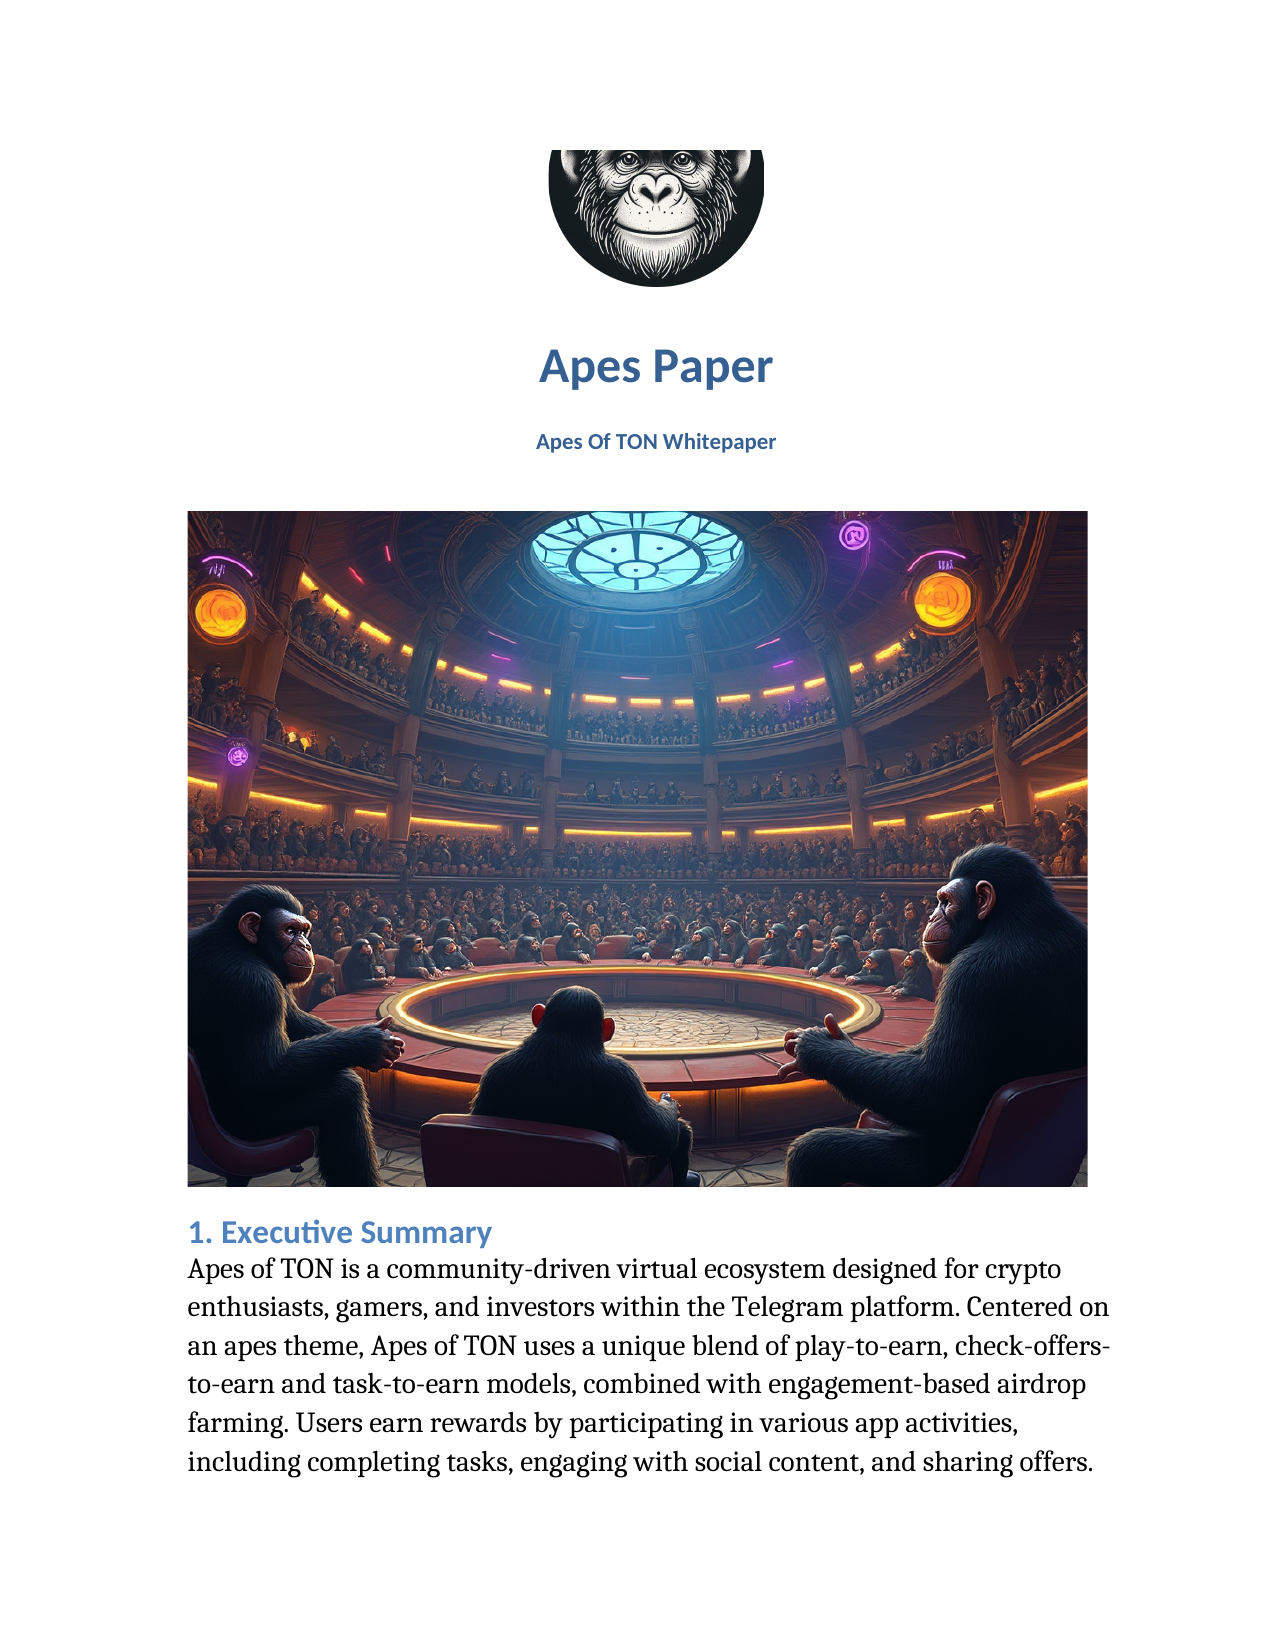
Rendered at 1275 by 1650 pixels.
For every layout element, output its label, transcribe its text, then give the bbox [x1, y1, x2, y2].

subtitle Apes Paper [187, 358, 572, 388]
subtitle Apes Of TON Whitepaper [748, 438, 1125, 452]
subtitle Apes Paper [712, 358, 1125, 388]
subtitle Apes Of TON Whitepaper [553, 438, 722, 452]
subtitle Apes Of TON Whitepaper [187, 438, 550, 452]
subtitle 1. Executive Summary [187, 1211, 1125, 1252]
text Apes of TON is a community-driven virtual ecosystem designed for crypto enthusiasts, gamers, and investors within the Telegram platform. Centered on an apes theme, Apes of TON uses a unique blend of play-to-earn, check-offers-to-earn and task-to-earn models, combined with engagement-based airdrop farming. Users earn rewards by participating in various app activities, including completing tasks, engaging with social content, and sharing offers. [187, 1252, 1125, 1478]
subtitle Apes Paper [578, 358, 706, 388]
picture [548, 150, 764, 287]
picture [187, 511, 1088, 1187]
